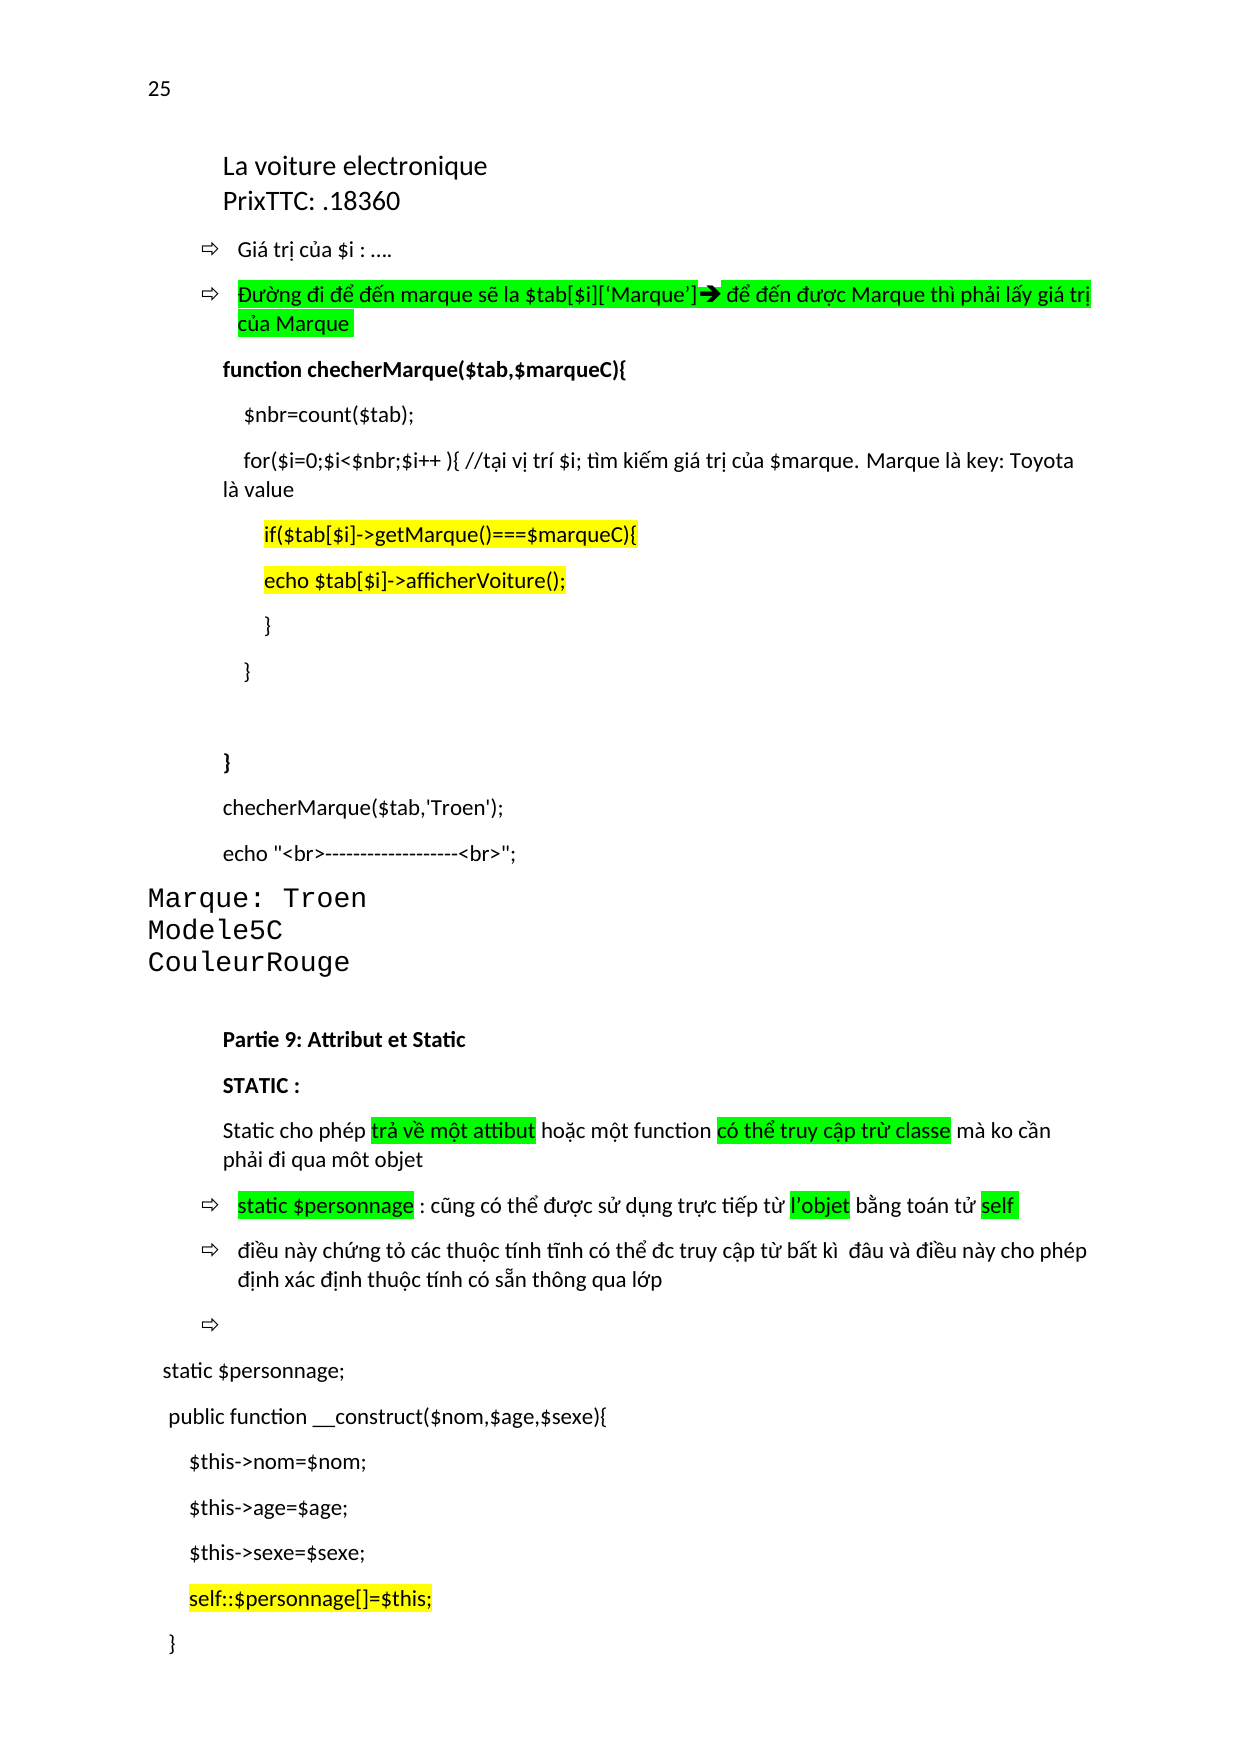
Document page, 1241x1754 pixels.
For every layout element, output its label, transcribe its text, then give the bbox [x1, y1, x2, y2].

list for($i=0;$i<$nbr;$i++ ){ //tại vị trí $i; tìm kiếm giá trị của $marque. Marque là key: Toyota là value [223, 446, 1093, 503]
list static $personnage : cũng có thể được sử dụng trực tiếp từ l’objet bằng toán tử self [200, 1191, 1093, 1219]
list Đường đi để đến marque sẽ la $tab[$i][‘Marque’] để đến được Marque thì phải lấy giá trị của Marque [200, 280, 1093, 337]
list echo $tab[$i]->afficherVoiture(); [223, 566, 1093, 594]
text public function __construct($nom,$age,$sexe){ [148, 1402, 1093, 1430]
list } [223, 748, 1093, 776]
list Static cho phép trả về một attibut hoặc một function có thể truy cập trừ classe mà ko cần phải đi qua môt objet [223, 1117, 1093, 1173]
text $this->sexe=$sexe; [148, 1538, 1093, 1566]
list $nbr=count($tab); [223, 400, 1093, 428]
list if($tab[$i]->getMarque()===$marqueC){ [223, 520, 1093, 548]
list La voiture electronique PrixTTC: .18360 [223, 148, 1093, 217]
list } [223, 611, 1093, 639]
text $this->age=$age; [148, 1493, 1093, 1521]
list } [223, 657, 1093, 685]
text $this->nom=$nom; [148, 1447, 1093, 1475]
text } [148, 1629, 1093, 1657]
list điều này chứng tỏ các thuộc tính tĩnh có thể đc truy cập từ bất kì đâu và điều này cho phép định xác định thuộc tính có sẵn thông qua lớp [200, 1236, 1093, 1293]
list checherMarque($tab,'Troen'); [223, 793, 1093, 821]
list Giá trị của $i : …. [200, 235, 1093, 263]
list STATIC : [223, 1071, 1093, 1099]
text static $personnage; [148, 1356, 1093, 1384]
text self::$personnage[]=$this; [148, 1584, 1093, 1612]
list echo "<br>-------------------<br>"; [223, 839, 1093, 867]
text Marque: Troen Modele5C CouleurRouge [148, 884, 1093, 980]
list Partie 9: Attribut et Static [223, 1026, 1093, 1053]
list function checherMarque($tab,$marqueC){ [223, 355, 1093, 383]
